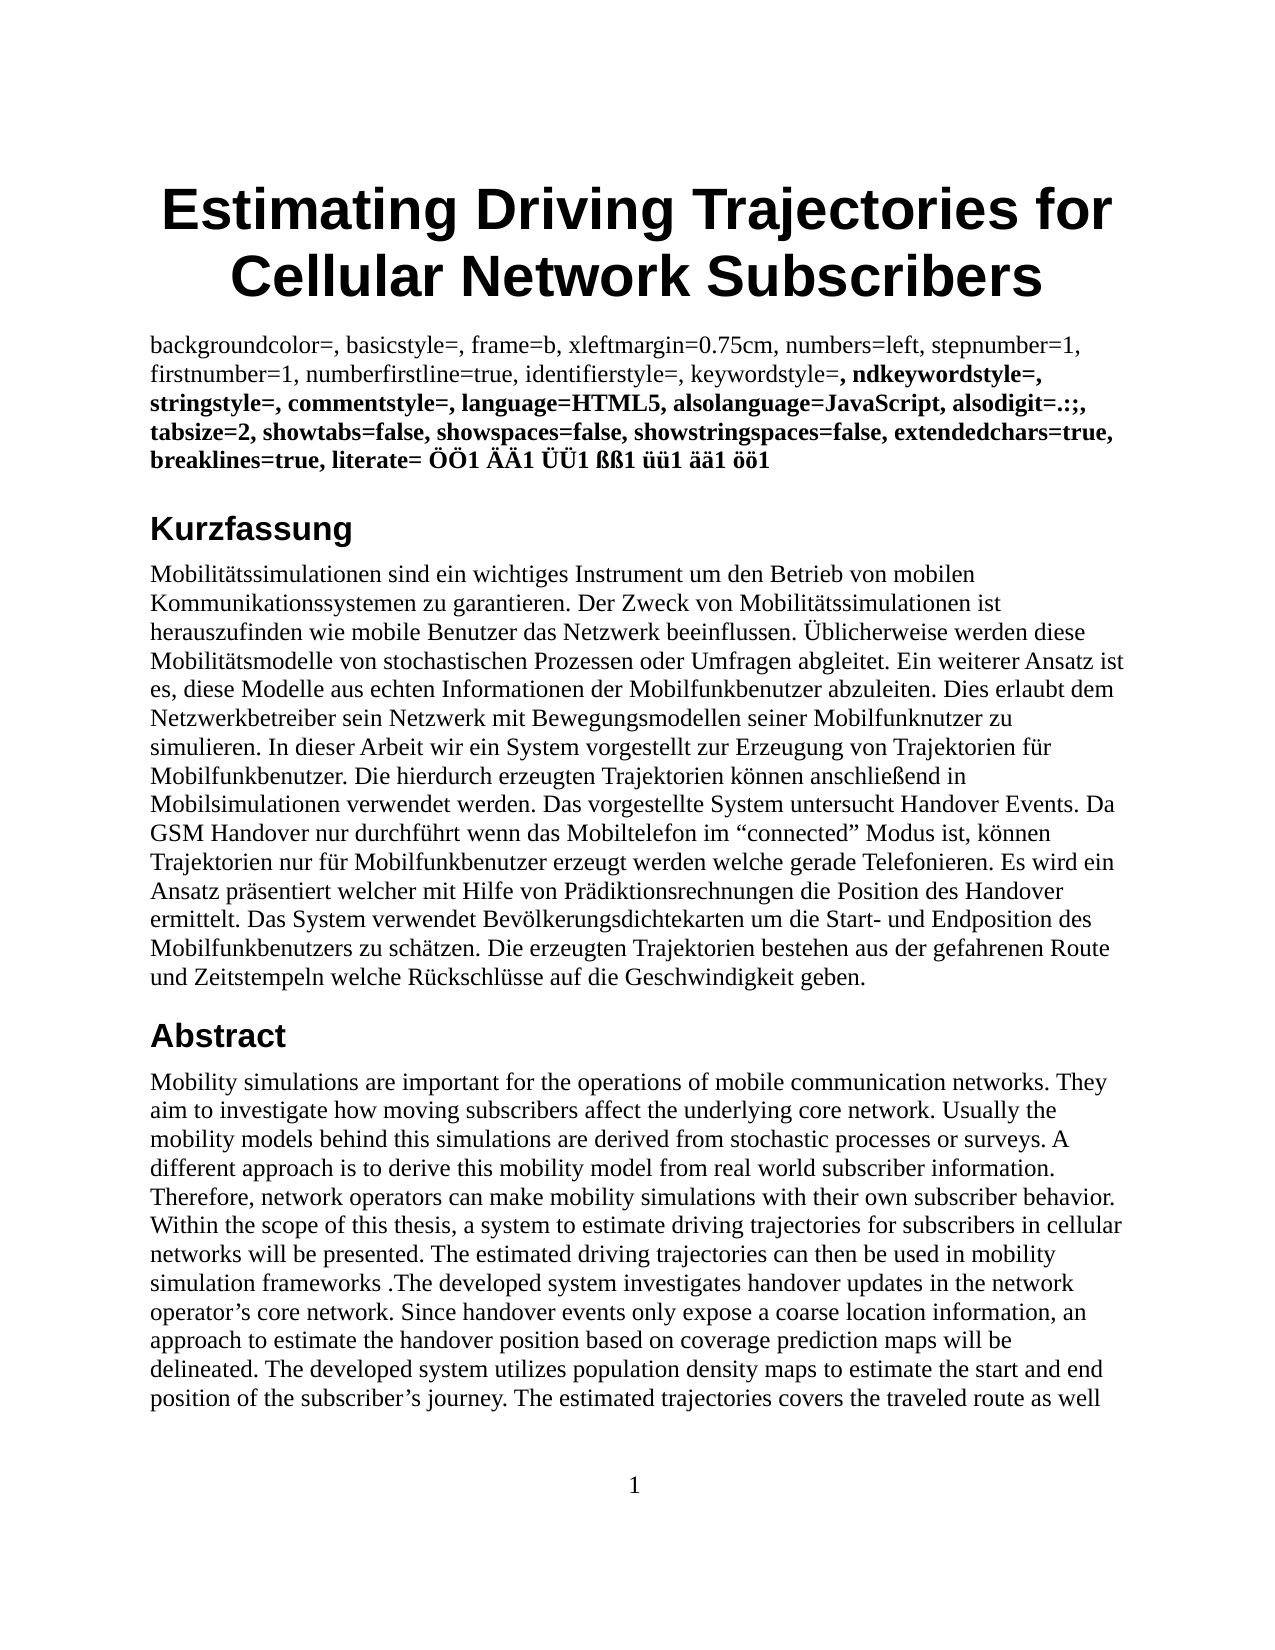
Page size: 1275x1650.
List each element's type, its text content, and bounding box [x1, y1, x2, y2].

text backgroundcolor=, basicstyle=, frame=b, xleftmargin=0.75cm, numbers=left, stepnumber=1, firstnumber=1, numberfirstline=true, identifierstyle=, keywordstyle=, ndkeywordstyle=, stringstyle=, commentstyle=, language=HTML5, alsolanguage=JavaScript, alsodigit=.:;, tabsize=2, showtabs=false, showspaces=false, showstringspaces=false, extendedchars=true, breaklines=true, literate= ÖÖ1 ÄÄ1 ÜÜ1 ßß1 üü1 ää1 öö1 [150, 331, 1125, 474]
subtitle Kurzfassung [150, 508, 1125, 547]
subtitle Abstract [150, 1016, 1125, 1054]
text Mobility simulations are important for the operations of mobile communication networks. They aim to investigate how moving subscribers affect the underlying core network. Usually the mobility models behind this simulations are derived from stochastic processes or surveys. A different approach is to derive this mobility model from real world subscriber information. Therefore, network operators can make mobility simulations with their own subscriber behavior. Within the scope of this thesis, a system to estimate driving trajectories for subscribers in cellular networks will be presented. The estimated driving trajectories can then be used in mobility simulation frameworks .The developed system investigates handover updates in the network operator’s core network. Since handover events only expose a coarse location information, an approach to estimate the handover position based on coverage prediction maps will be delineated. The developed system utilizes population density maps to estimate the start and end position of the subscriber’s journey. The estimated trajectories covers the traveled route as well [150, 1067, 1125, 1412]
title Estimating Driving Trajectories for Cellular Network Subscribers [150, 175, 1125, 309]
text Mobilitätssimulationen sind ein wichtiges Instrument um den Betrieb von mobilen Kommunikationssystemen zu garantieren. Der Zweck von Mobilitätssimulationen ist herauszufinden wie mobile Benutzer das Netzwerk beeinflussen. Üblicherweise werden diese Mobilitätsmodelle von stochastischen Prozessen oder Umfragen abgleitet. Ein weiterer Ansatz ist es, diese Modelle aus echten Informationen der Mobilfunkbenutzer abzuleiten. Dies erlaubt dem Netzwerkbetreiber sein Netzwerk mit Bewegungsmodellen seiner Mobilfunknutzer zu simulieren. In dieser Arbeit wir ein System vorgestellt zur Erzeugung von Trajektorien für Mobilfunkbenutzer. Die hierdurch erzeugten Trajektorien können anschließend in Mobilsimulationen verwendet werden. Das vorgestellte System untersucht Handover Events. Da GSM Handover nur durchführt wenn das Mobiltelefon im “connected” Modus ist, können Trajektorien nur für Mobilfunkbenutzer erzeugt werden welche gerade Telefonieren. Es wird ein Ansatz präsentiert welcher mit Hilfe von Prädiktionsrechnungen die Position des Handover ermittelt. Das System verwendet Bevölkerungsdichtekarten um die Start- und Endposition des Mobilfunkbenutzers zu schätzen. Die erzeugten Trajektorien bestehen aus der gefahrenen Route und Zeitstempeln welche Rückschlüsse auf die Geschwindigkeit geben. [150, 559, 1125, 991]
